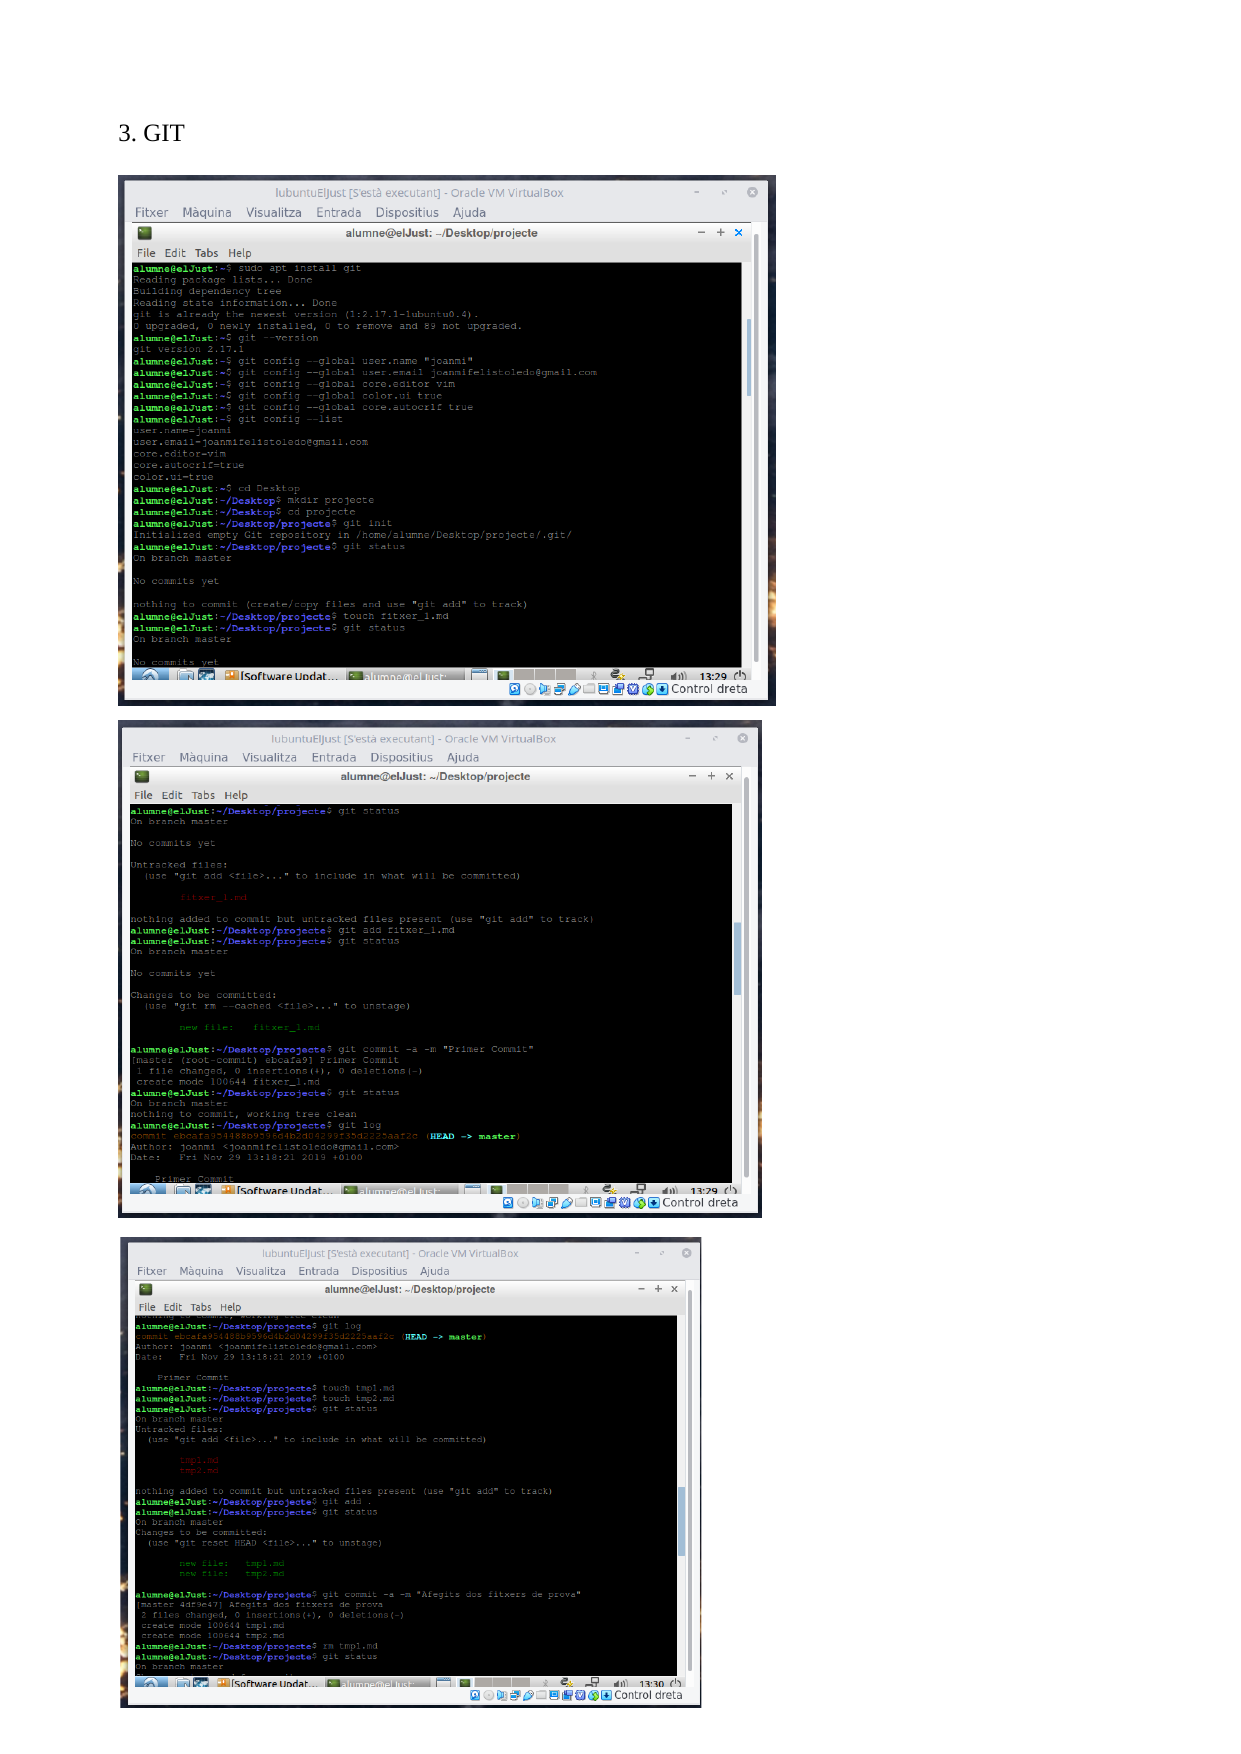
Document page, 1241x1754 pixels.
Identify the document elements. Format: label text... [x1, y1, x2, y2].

picture [118, 720, 317, 916]
text 3. GIT [118, 118, 1122, 147]
picture [118, 175, 322, 387]
picture [120, 1237, 298, 1423]
